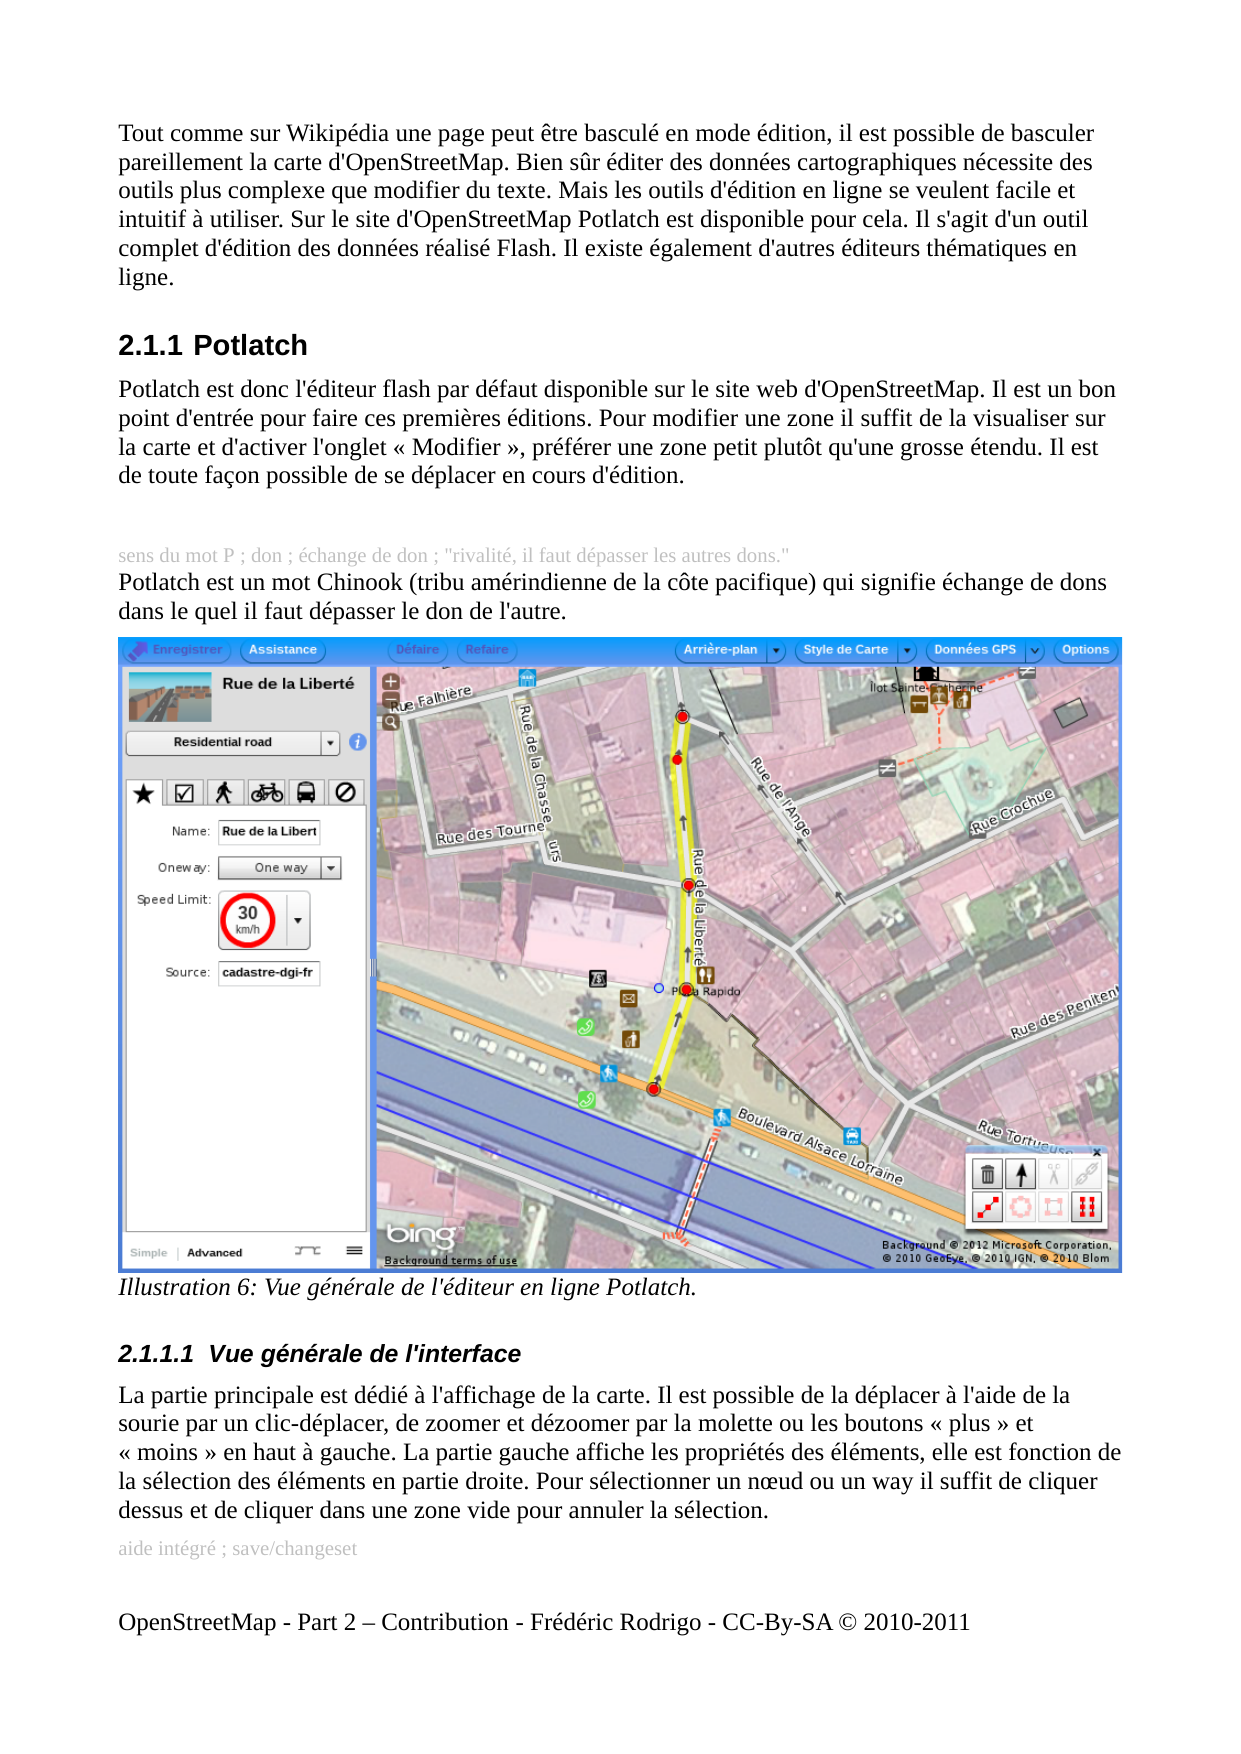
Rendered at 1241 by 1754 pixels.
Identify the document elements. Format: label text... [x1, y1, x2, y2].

text aide intégré ; save/changeset [118, 1536, 1122, 1560]
text Illustration 6: Vue générale de l'éditeur en ligne Potlatch. [118, 1273, 1122, 1301]
text Tout comme sur Wikipédia une page peut être basculé en mode édition, il est possible de basculer pareillement la carte d'OpenStreetMap. Bien sûr éditer des données cartographiques nécessite des outils plus complexe que modifier du texte. Mais les outils d'édition en ligne se veulent facile et intuitif à utiliser. Sur le site d'OpenStreetMap Potlatch est disponible pour cela. Il s'agit d'un outil complet d'édition des données réalisé Flash. Il existe également d'autres éditeurs thématiques en ligne. [118, 118, 1122, 291]
picture [118, 637, 1123, 1273]
text Potlatch est donc l'éditeur flash par défaut disponible sur le site web d'OpenStreetMap. Il est un bon point d'entrée pour faire ces premières éditions. Pour modifier une zone il suffit de la visualiser sur la carte et d'activer l'onglet « Modifier », préférer une zone petit plutôt qu'une grosse étendu. Il est de toute façon possible de se déplacer en cours d'édition. [118, 374, 1122, 489]
text La partie principale est dédié à l'affichage de la carte. Il est possible de la déplacer à l'aide de la sourie par un clic-déplacer, de zoomer et dézoomer par la molette ou les boutons « plus » et « moins » en haut à gauche. La partie gauche affiche les propriétés des éléments, elle est fonction de la sélection des éléments en partie droite. Pour sélectionner un nœud ou un way il suffit de cliquer dessus et de cliquer dans une zone vide pour annuler la sélection. [118, 1380, 1122, 1523]
subtitle Potlatch [118, 328, 1122, 362]
text sens du mot P ; don ; échange de don ; "rivalité, il faut dépasser les autres dons." [118, 543, 1122, 567]
text Potlatch est un mot Chinook (tribu amérindienne de la côte pacifique) qui signifie échange de dons dans le quel il faut dépasser le don de l'autre. [118, 567, 1122, 624]
subtitle Vue générale de l'interface [118, 1339, 1122, 1367]
